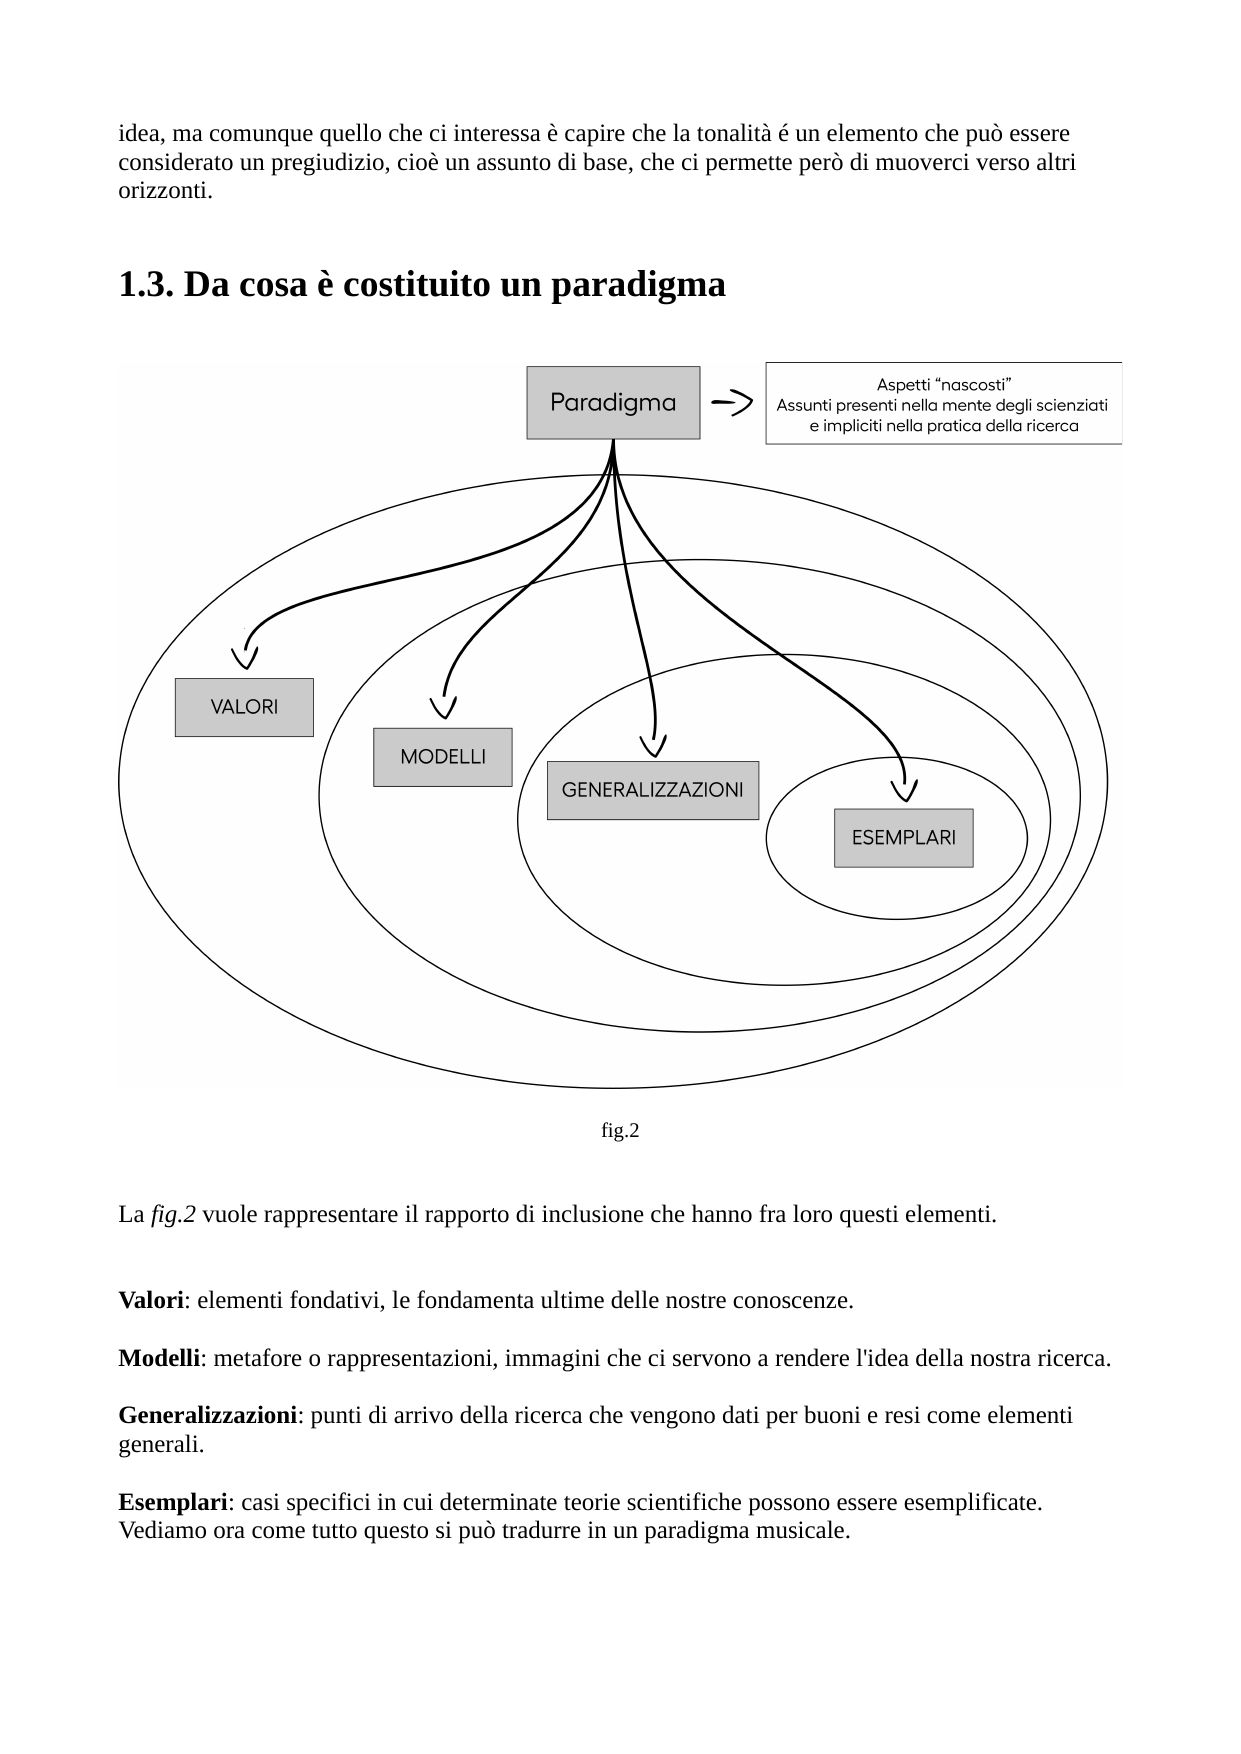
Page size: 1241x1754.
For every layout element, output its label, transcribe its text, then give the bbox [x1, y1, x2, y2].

text idea, ma comunque quello che ci interessa è capire che la tonalità é un elemento che può essere considerato un pregiudizio, cioè un assunto di base, che ci permette però di muoverci verso altri orizzonti. [118, 118, 1122, 204]
text Generalizzazioni: punti di arrivo della ricerca che vengono dati per buoni e resi come elementi generali. [118, 1401, 1122, 1458]
text Modelli: metafore o rappresentazioni, immagini che ci servono a rendere l'idea della nostra ricerca. [118, 1343, 1122, 1372]
text 1.3. Da cosa è costituito un paradigma [118, 262, 1122, 305]
text Esemplari: casi specifici in cui determinate teorie scientifiche possono essere esemplificate. [118, 1487, 1122, 1516]
text La fig.2 vuole rappresentare il rapporto di inclusione che hanno fra loro questi elementi. [118, 1199, 1122, 1228]
picture [118, 362, 1123, 1089]
text fig.2 [118, 1118, 1122, 1142]
text Valori: elementi fondativi, le fondamenta ultime delle nostre conoscenze. [118, 1286, 1122, 1314]
text Vediamo ora come tutto questo si può tradurre in un paradigma musicale. [118, 1516, 1122, 1544]
